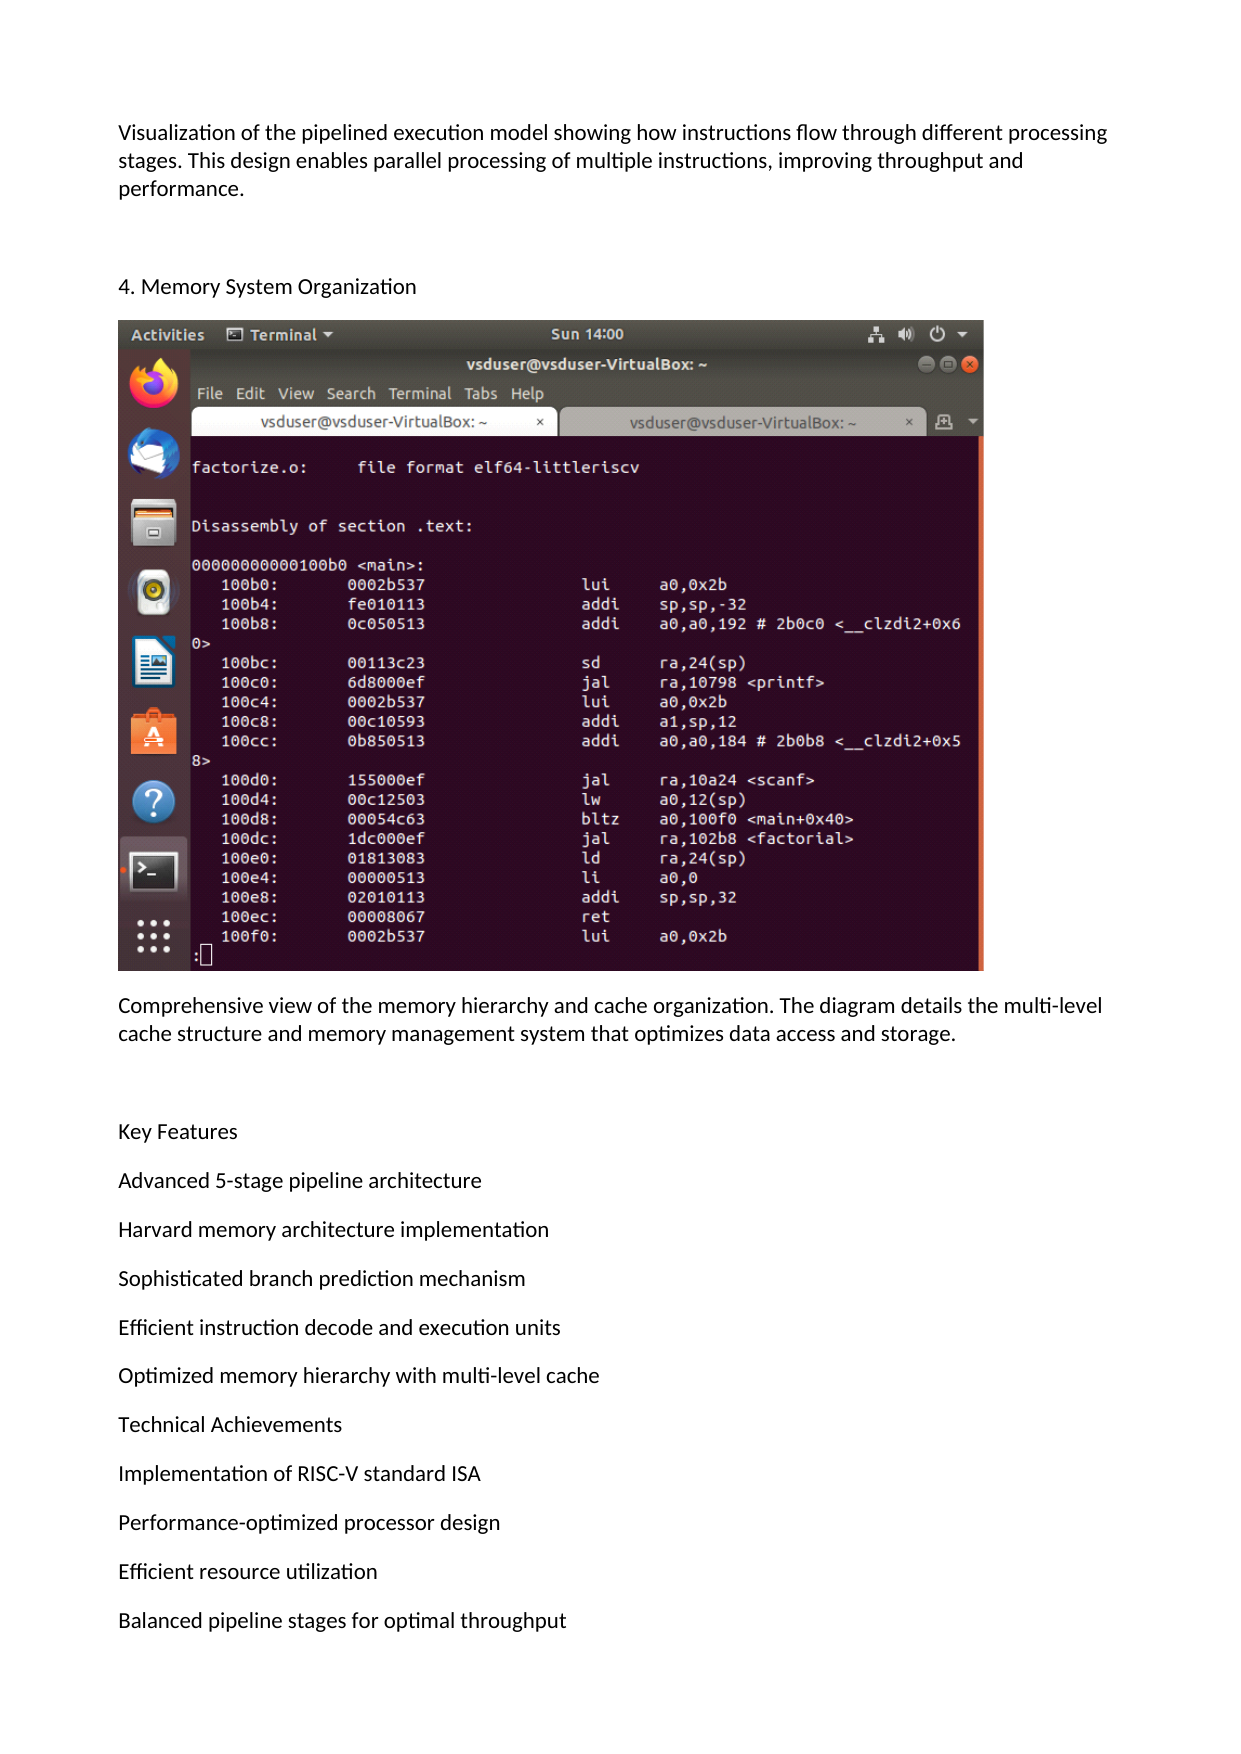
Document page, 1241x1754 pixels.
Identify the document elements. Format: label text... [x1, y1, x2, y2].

text 4. Memory System Organization [118, 272, 1122, 300]
text Balanced pipeline stages for optimal throughput [118, 1606, 1122, 1634]
text Efficient instruction decode and execution units [118, 1313, 1122, 1341]
text Key Features [118, 1117, 1122, 1145]
text Advanced 5-stage pipeline architecture [118, 1166, 1122, 1194]
text Optimized memory hierarchy with multi-level cache [118, 1362, 1122, 1389]
text Harvard memory architecture implementation [118, 1215, 1122, 1243]
text Implementation of RISC-V standard ISA [118, 1459, 1122, 1487]
text Technical Achievements [118, 1410, 1122, 1438]
text Performance-optimized processor design [118, 1508, 1122, 1536]
text Efficient resource utilization [118, 1557, 1122, 1585]
text Sophisticated branch prediction mechanism [118, 1264, 1122, 1292]
text Comprehensive view of the memory hierarchy and cache organization. The diagram details the multi-level cache structure and memory management system that optimizes data access and storage. [118, 992, 1122, 1048]
text Visualization of the pipelined execution model showing how instructions flow through different processing stages. This design enables parallel processing of multiple instructions, improving throughput and performance. [118, 118, 1122, 202]
